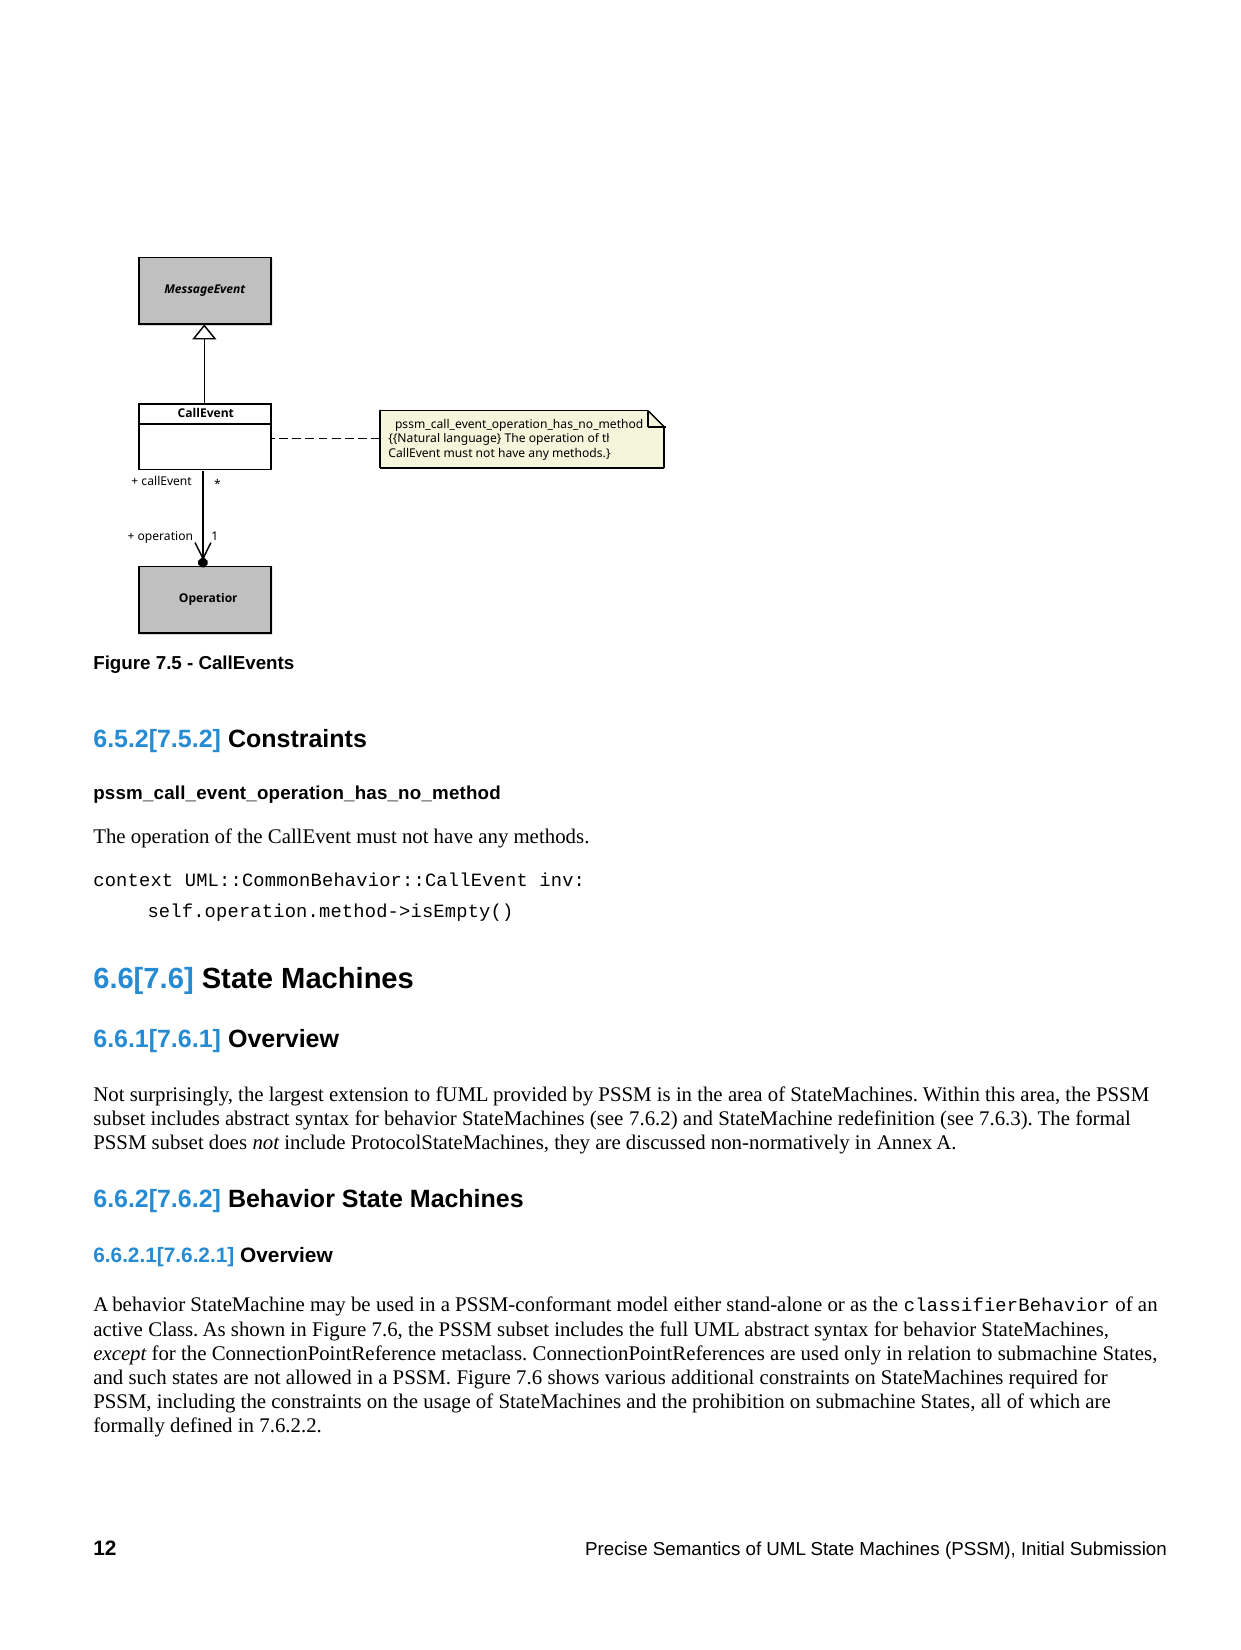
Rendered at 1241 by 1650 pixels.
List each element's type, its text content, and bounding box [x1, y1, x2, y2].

subtitle State Machines [93, 959, 1164, 994]
subtitle Overview [93, 1242, 1164, 1267]
subtitle Constraints [93, 723, 1164, 752]
text A behavior StateMachine may be used in a PSSM-conformant model either stand-alone or as the classifierBehavior of an active Class. As shown in Figure 7.6, the PSSM subset includes the full UML abstract syntax for behavior StateMachines, except for the ConnectionPointReference metaclass. ConnectionPointReferences are used only in relation to submachine States, and such states are not allowed in a PSSM. Figure 7.6 shows various additional constraints on StateMachines required for PSSM, including the constraints on the usage of StateMachines and the prohibition on submachine States, all of which are formally defined in 7.6.2.2. [93, 1292, 1164, 1437]
text Not surprisingly, the largest extension to fUML provided by PSSM is in the area of StateMachines. Within this area, the PSSM subset includes abstract syntax for behavior StateMachines (see 7.6.2) and StateMachine redefinition (see 7.6.3). The formal PSSM subset does not include ProtocolStateMachines, they are discussed non-normatively in Annex A. [93, 1082, 1164, 1154]
text The operation of the CallEvent must not have any methods. [93, 824, 1164, 848]
subtitle pssm_call_event_operation_has_no_method [93, 782, 1164, 803]
subtitle Behavior State Machines [93, 1183, 1164, 1212]
text Figure 7.5 - CallEvents [93, 243, 679, 673]
text context UML::CommonBehavior::CallEvent inv: [93, 869, 1164, 892]
text self.operation.method->isEmpty() [93, 901, 1164, 923]
subtitle Overview [93, 1023, 1164, 1053]
